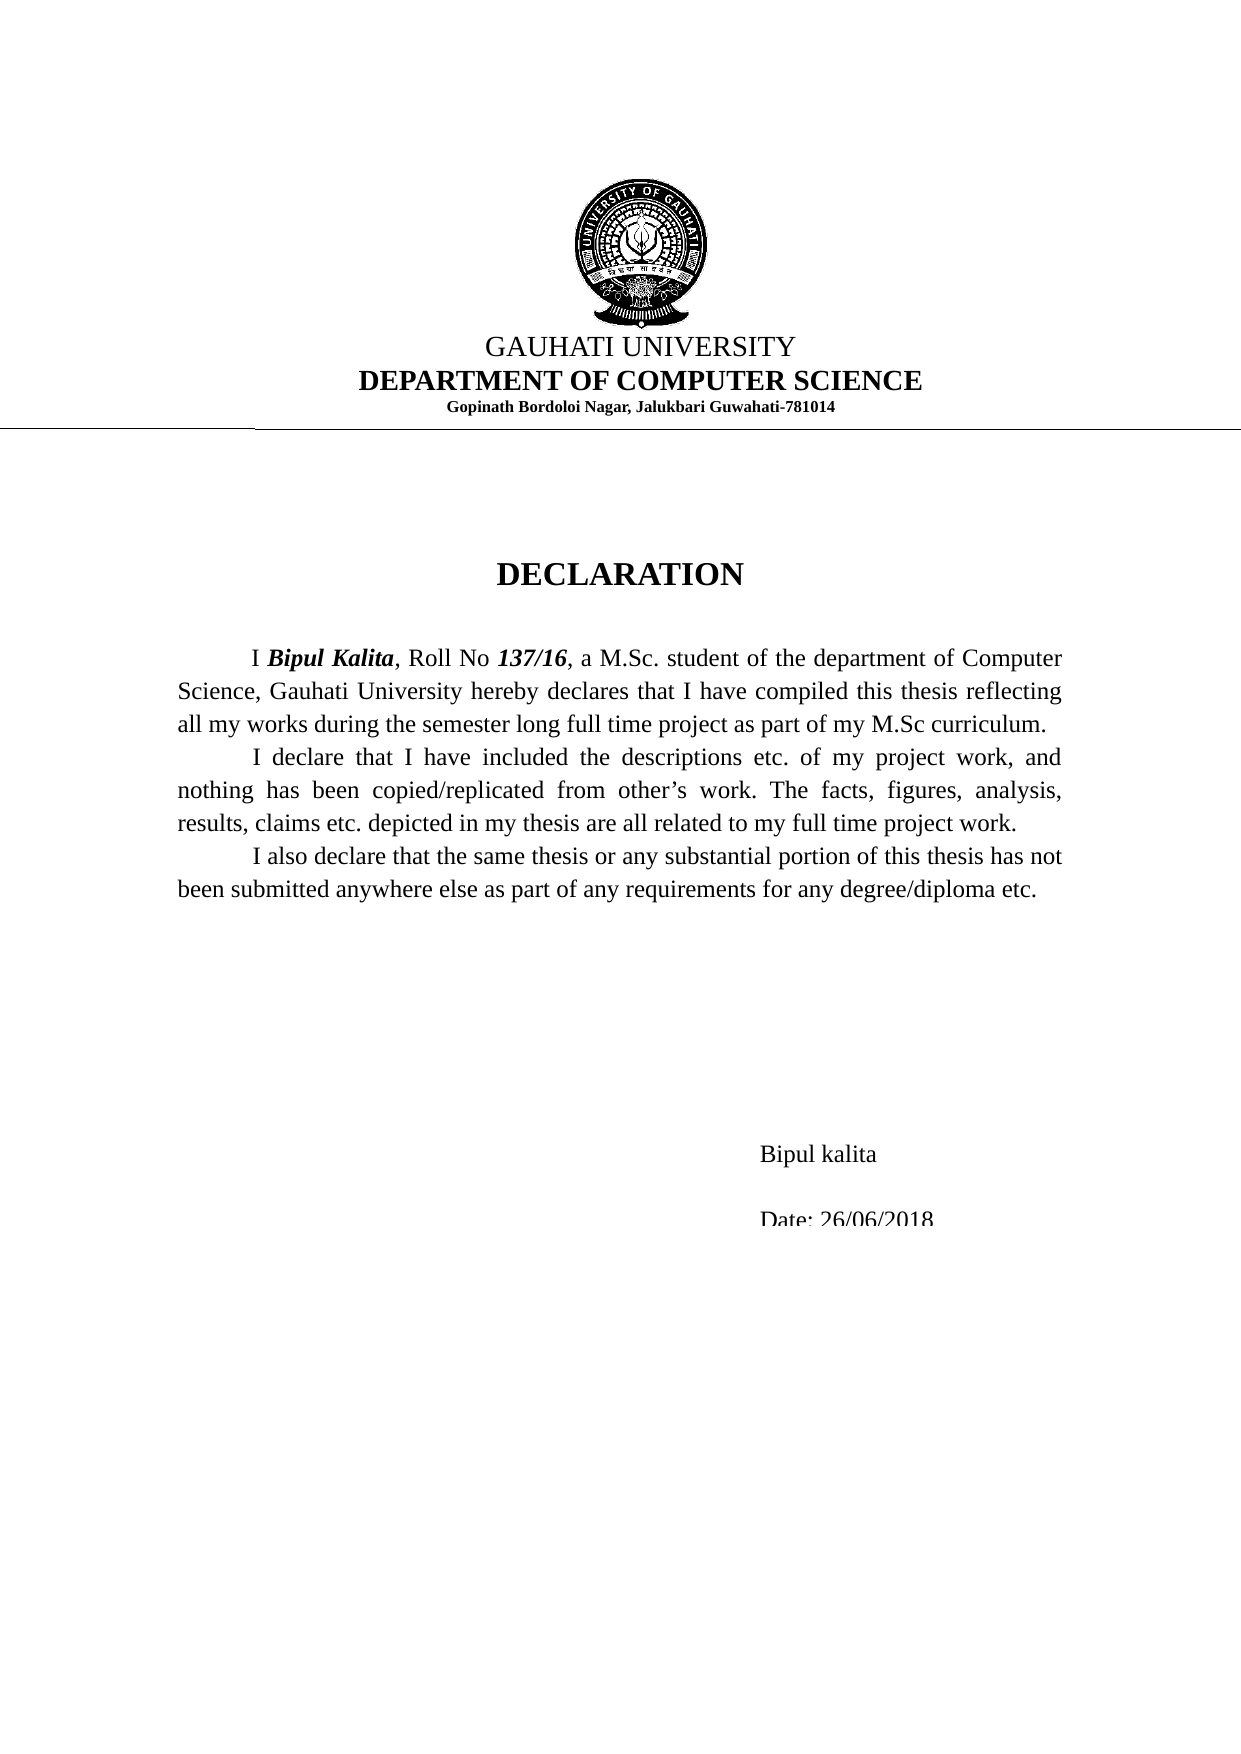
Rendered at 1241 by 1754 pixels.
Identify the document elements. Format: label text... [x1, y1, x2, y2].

text Date: 26/06/2018 [759, 1206, 1095, 1226]
subtitle DECLARATION [177, 554, 1063, 593]
text Bipul kalita [759, 1139, 1095, 1168]
text I also declare that the same thesis or any substantial portion of this thesis has not been submitted anywhere else as part of any requirements for any degree/diploma etc. [177, 841, 1063, 903]
text I Bipul Kalita, Roll No 137/16, a M.Sc. student of the department of Computer Science, Gauhati University hereby declares that I have compiled this thesis reflecting all my works during the semester long full time project as part of my M.Sc curriculum. [177, 643, 1063, 738]
text I declare that I have included the descriptions etc. of my project work, and nothing has been copied/replicated from other’s work. The facts, figures, analysis, results, claims etc. depicted in my thesis are all related to my full time project work. [177, 742, 1063, 837]
text DEPARTMENT OF COMPUTER SCIENCE [177, 363, 1104, 397]
text GAUHATI UNIVERSITY [177, 329, 1104, 363]
picture [573, 177, 708, 330]
text Gopinath Bordoloi Nagar, Jalukbari Guwahati-781014 [177, 397, 1104, 416]
